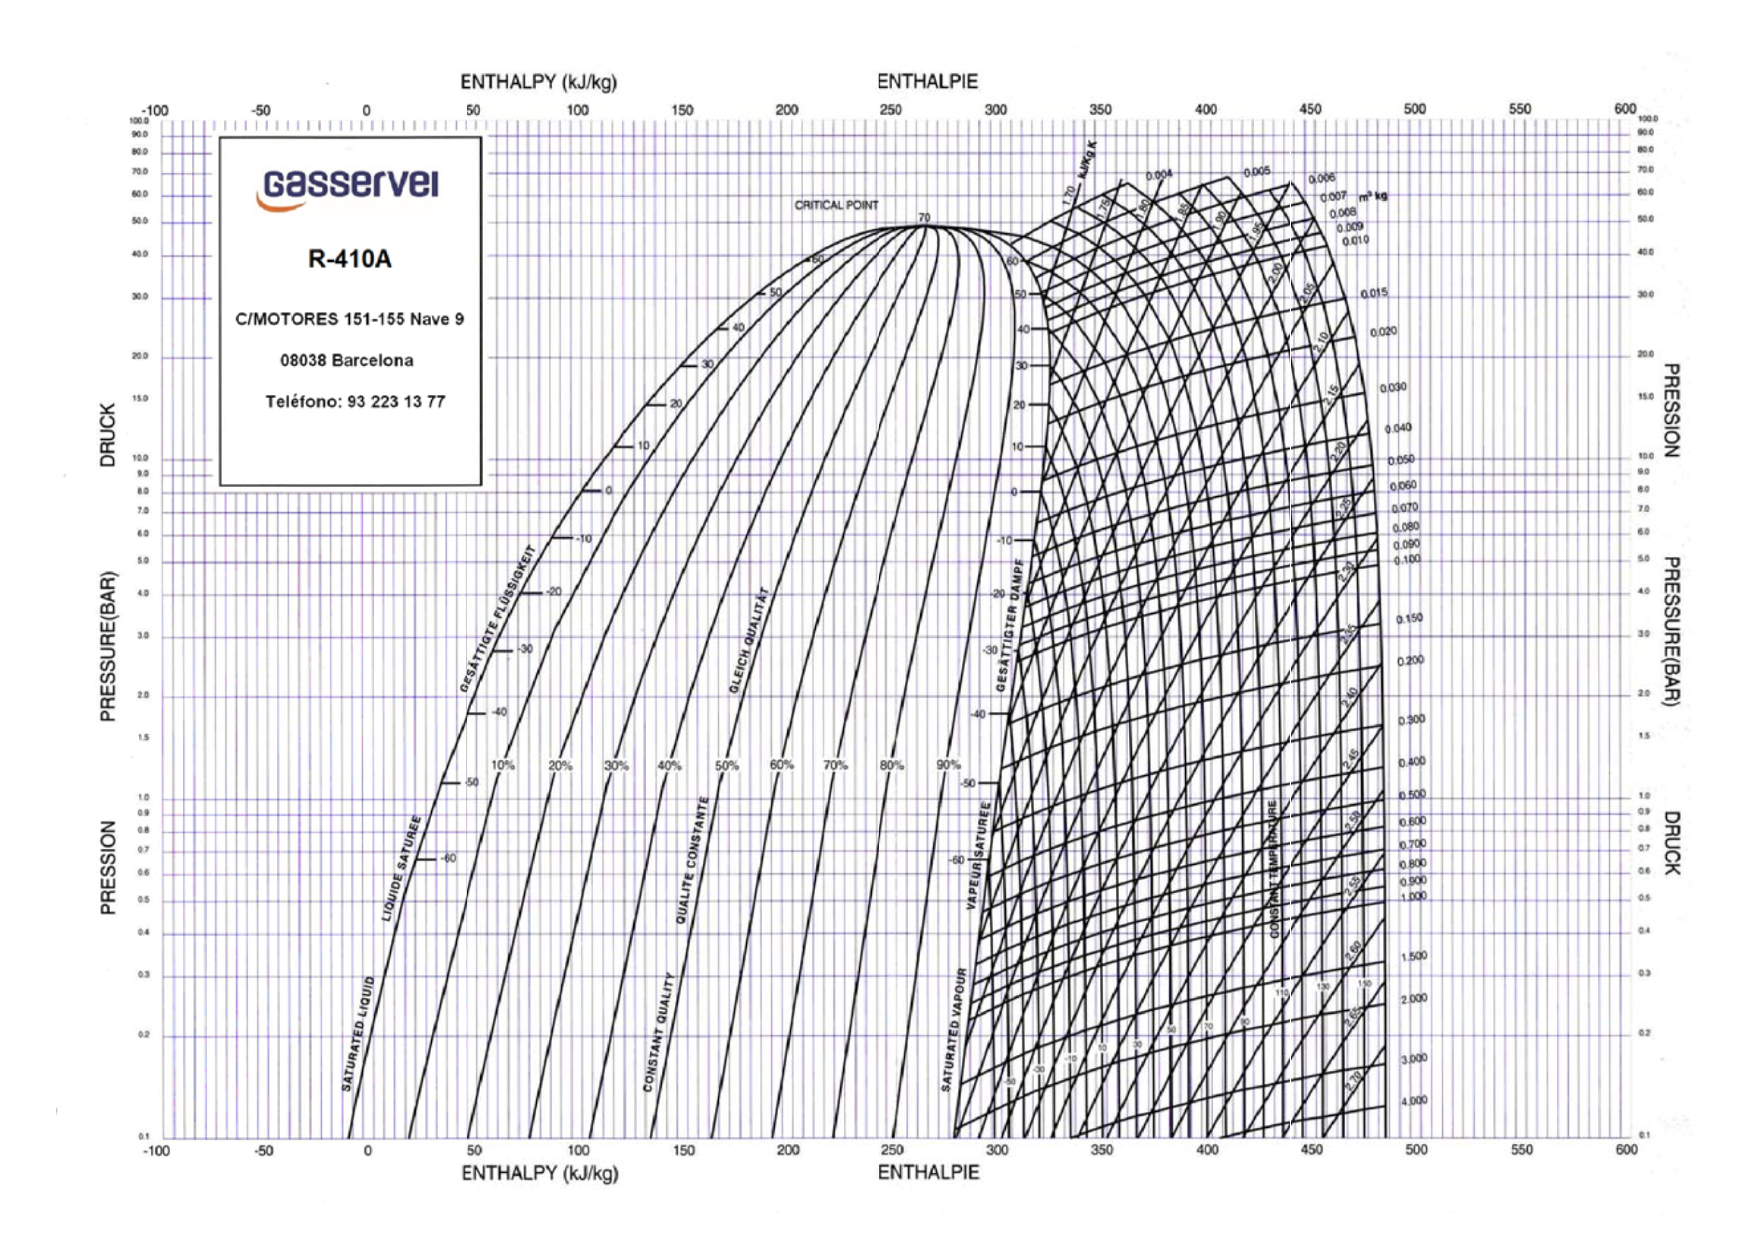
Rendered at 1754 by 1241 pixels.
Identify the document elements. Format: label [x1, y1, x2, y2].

picture [55, 41, 1702, 1215]
